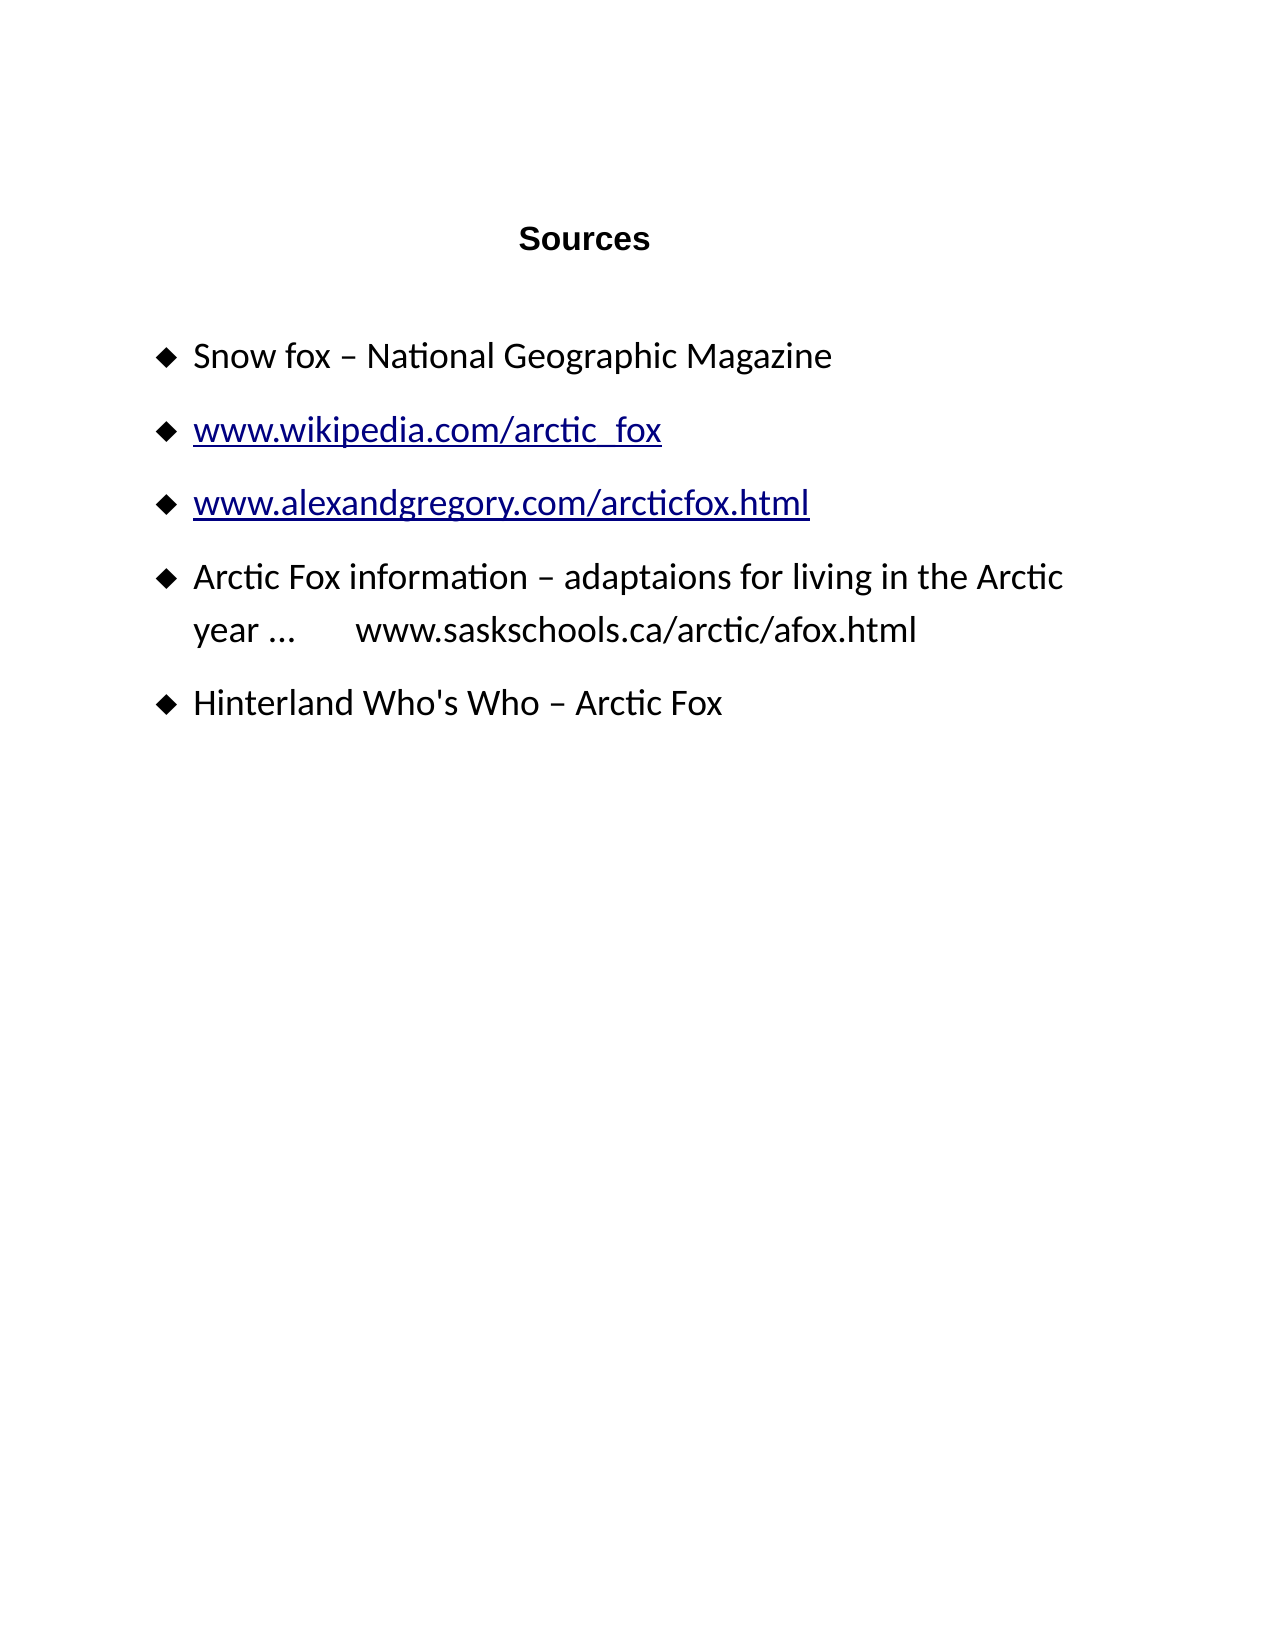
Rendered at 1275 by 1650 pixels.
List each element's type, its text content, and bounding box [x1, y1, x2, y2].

list www.wikipedia.com/arctic_fox [156, 406, 1157, 452]
list Arctic Fox information – adaptaions for living in the Arctic year ... www.saskschools.ca/arctic/afox.html [156, 553, 1157, 651]
list Hinterland Who's Who – Arctic Fox [156, 679, 1157, 725]
list www.alexandgregory.com/arcticfox.html [156, 479, 1157, 525]
list Snow fox – National Geographic Magazine [156, 332, 1157, 378]
subtitle Sources [118, 219, 1157, 258]
